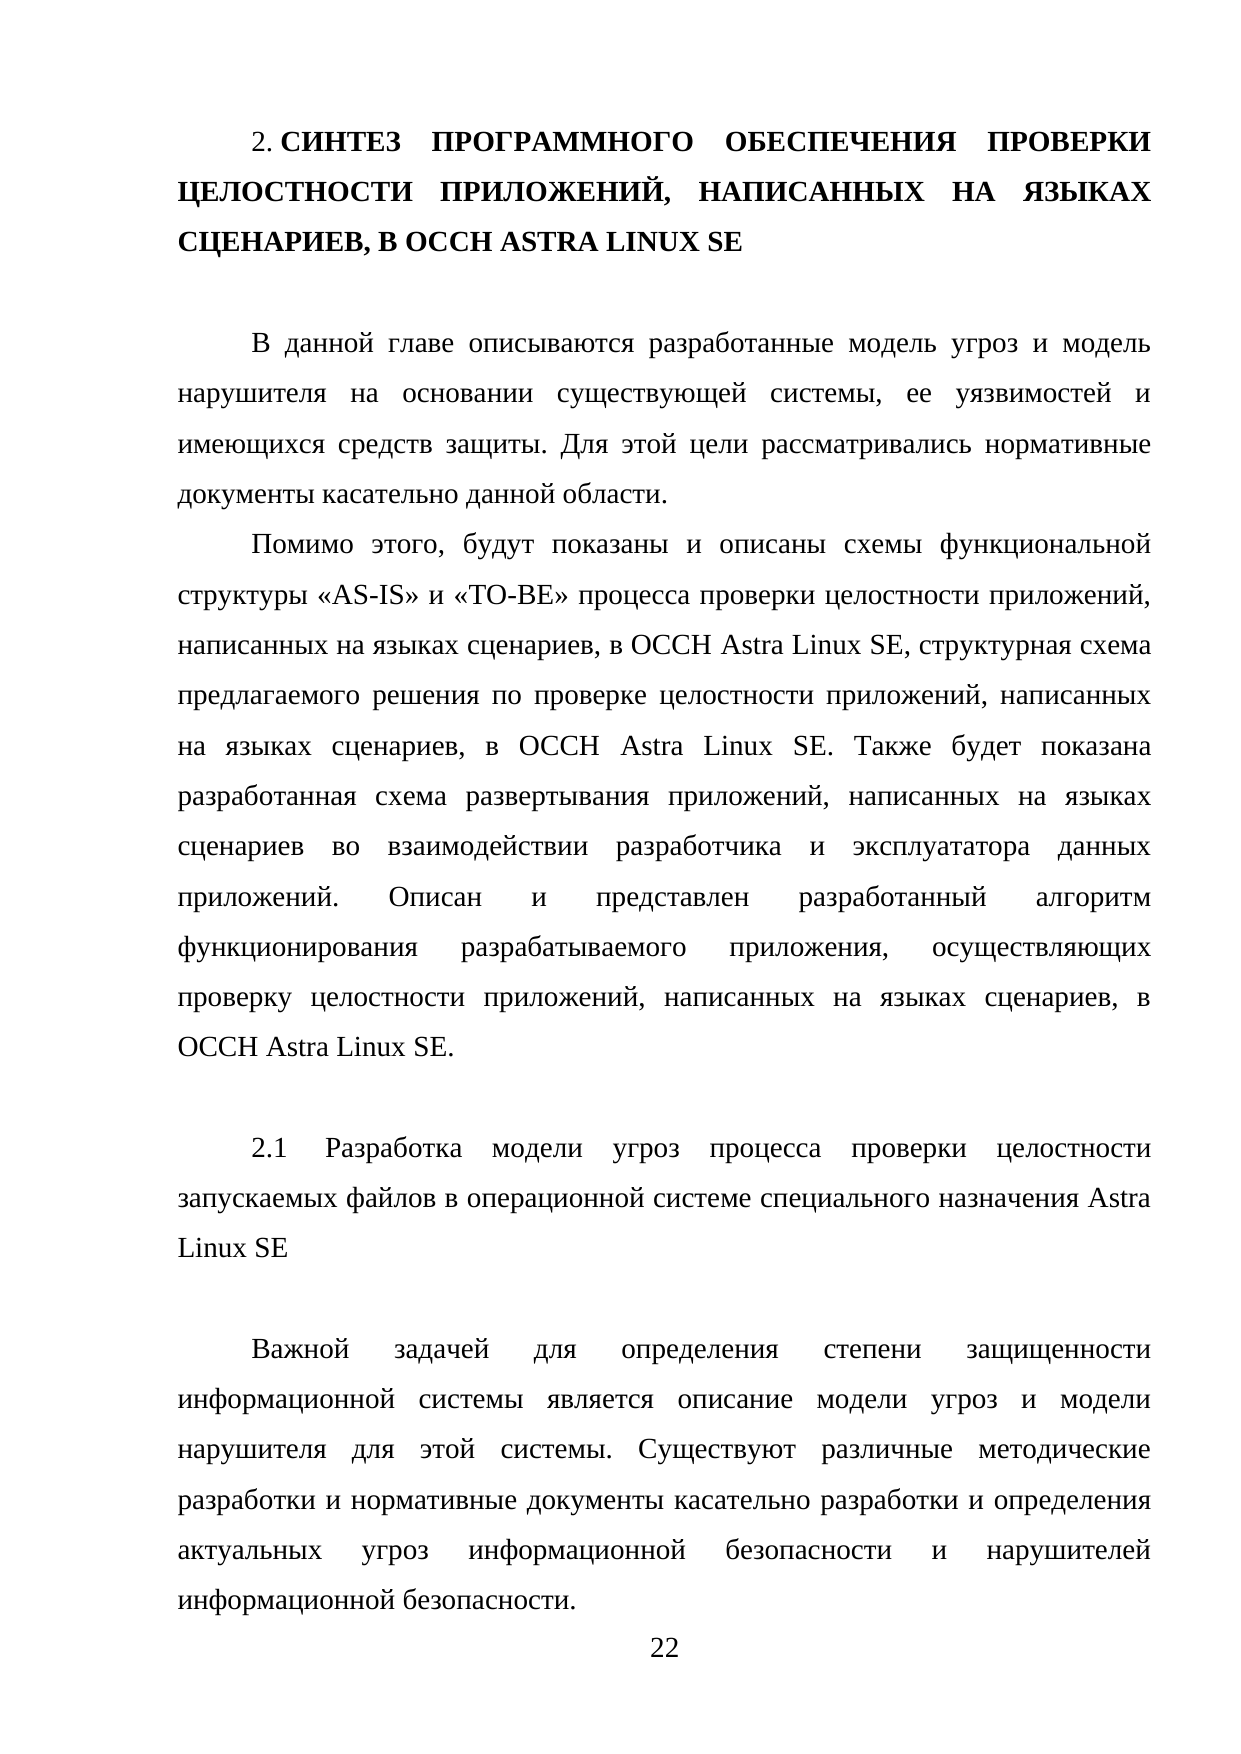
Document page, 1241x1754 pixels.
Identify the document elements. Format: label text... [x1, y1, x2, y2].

text Помимо этого, будут показаны и описаны схемы функциональной структуры «AS-IS» и «TO-BE» процесса проверки целостности приложений, написанных на языках сценариев, в ОССН Astra Linux SE, структурная схема предлагаемого решения по проверке целостности приложений, написанных на языках сценариев, в ОССН Astra Linux SE. Также будет показана разработанная схема развертывания приложений, написанных на языках сценариев во взаимодействии разработчика и эксплуататора данных приложений. Описан и представлен разработанный алгоритм функционирования разрабатываемого приложения, осуществляющих проверку целостности приложений, написанных на языках сценариев, в ОССН Astra Linux SE. [177, 526, 1152, 1063]
text Важной задачей для определения степени защищенности информационной системы является описание модели угроз и модели нарушителя для этой системы. Существуют различные методические разработки и нормативные документы касательно разработки и определения актуальных угроз информационной безопасности и нарушителей информационной безопасности. [177, 1331, 1152, 1616]
list СИНТЕЗ ПРОГРАММНОГО ОБЕСПЕЧЕНИЯ ПРОВЕРКИ ЦЕЛОСТНОСТИ ПРИЛОЖЕНИЙ, НАПИСАННЫХ НА ЯЗЫКАХ СЦЕНАРИЕВ, В ОССН ASTRA LINUX SE [177, 124, 1152, 258]
list Разработка модели угроз процесса проверки целостности запускаемых файлов в операционной системе специального назначения Astra Linux SЕ [177, 1130, 1152, 1264]
text В данной главе описываются разработанные модель угроз и модель нарушителя на основании существующей системы, ее уязвимостей и имеющихся средств защиты. Для этой цели рассматривались нормативные документы касательно данной области. [177, 325, 1152, 510]
